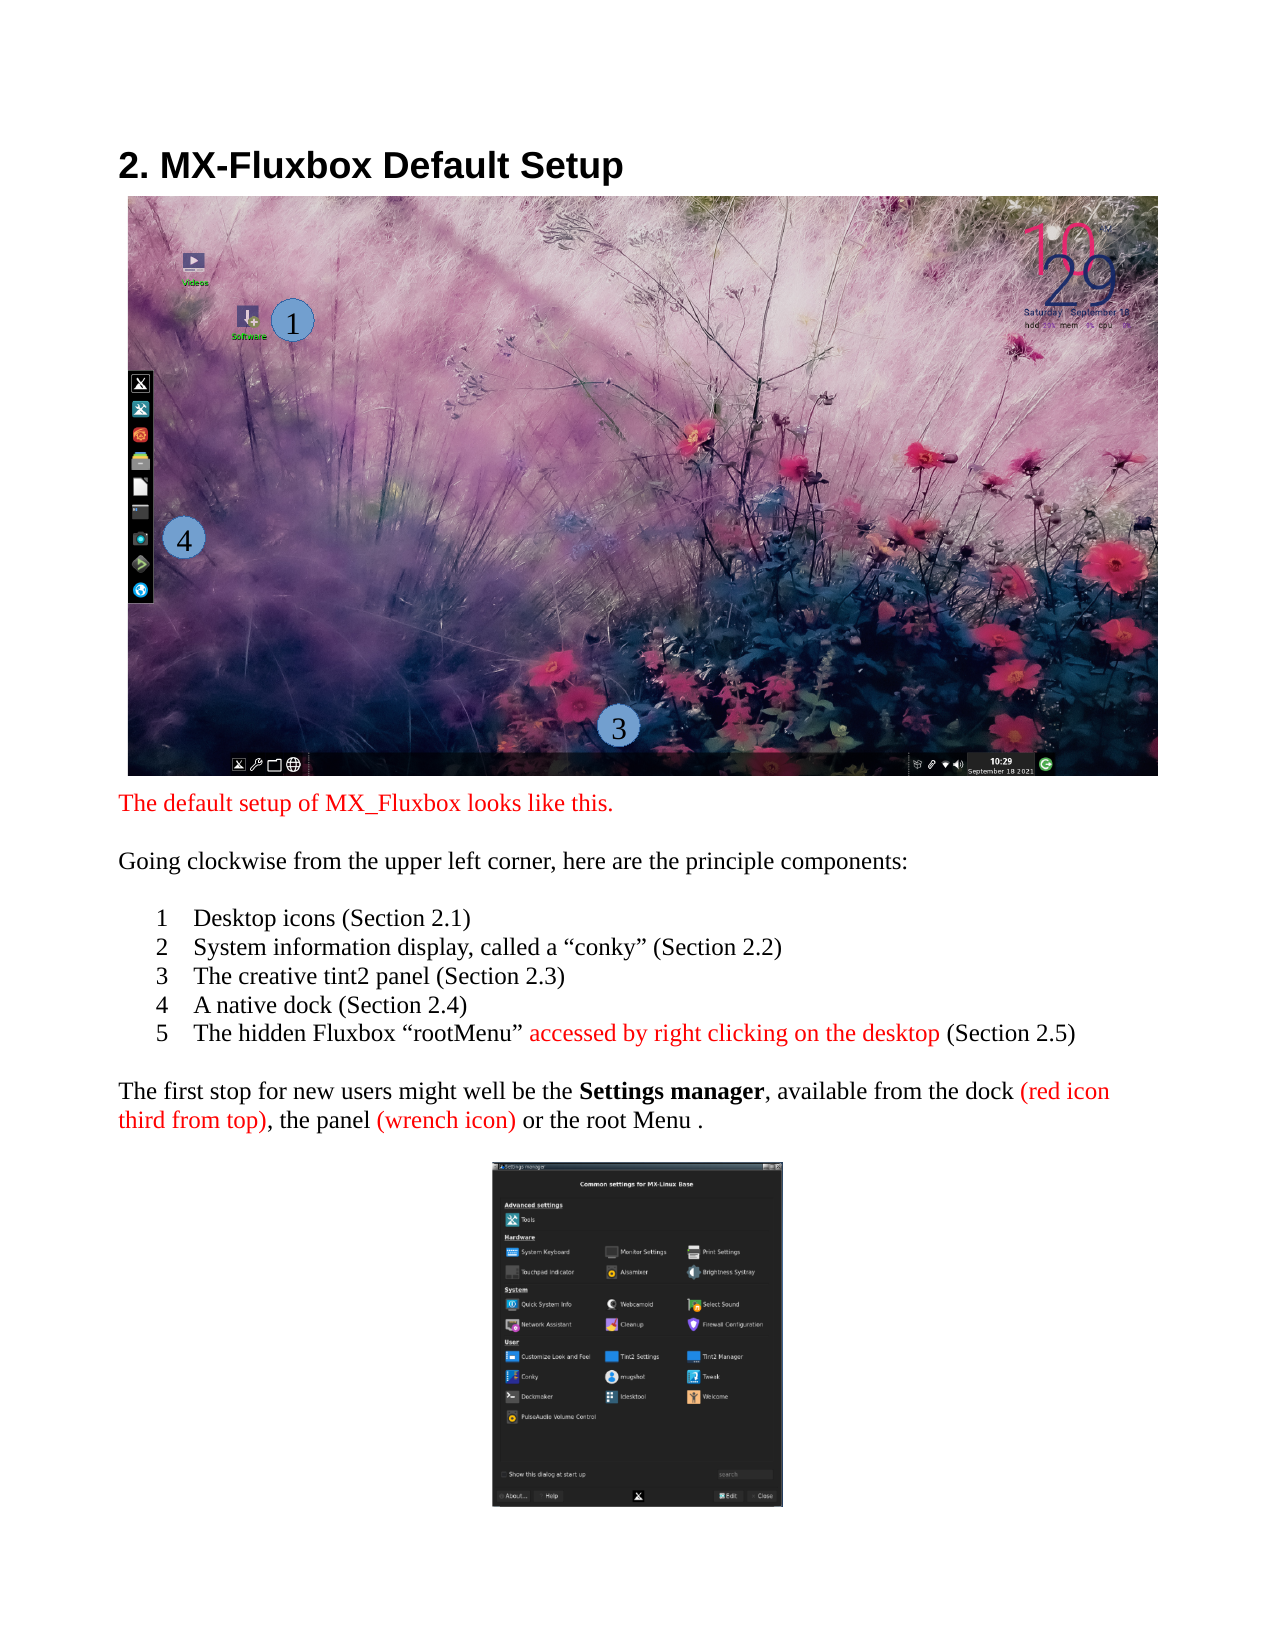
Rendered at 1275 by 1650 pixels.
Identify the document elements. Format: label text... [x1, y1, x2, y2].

picture [492, 1162, 783, 1507]
text 1 [278, 305, 308, 335]
list The creative tint2 panel (Section 2.3) [156, 961, 1157, 990]
picture [127, 196, 1158, 776]
subtitle 2. MX-Fluxbox Default Setup [118, 143, 1157, 186]
list Desktop icons (Section 2.1) [156, 903, 1157, 932]
text 4 [169, 522, 199, 552]
list System information display, called a “conky” (Section 2.2) [156, 932, 1157, 961]
list The hidden Fluxbox “rootMenu” accessed by right clicking on the desktop (Section 2.5) [156, 1018, 1157, 1047]
text 3 [604, 710, 634, 740]
text Going clockwise from the upper left corner, here are the principle components: [118, 846, 1157, 875]
text The first stop for new users might well be the Settings manager, available from the dock (red icon third from top), the panel (wrench icon) or the root Menu . [118, 1076, 1157, 1133]
list A native dock (Section 2.4) [156, 990, 1157, 1018]
text The default setup of MX_Fluxbox looks like this. [118, 199, 1157, 817]
